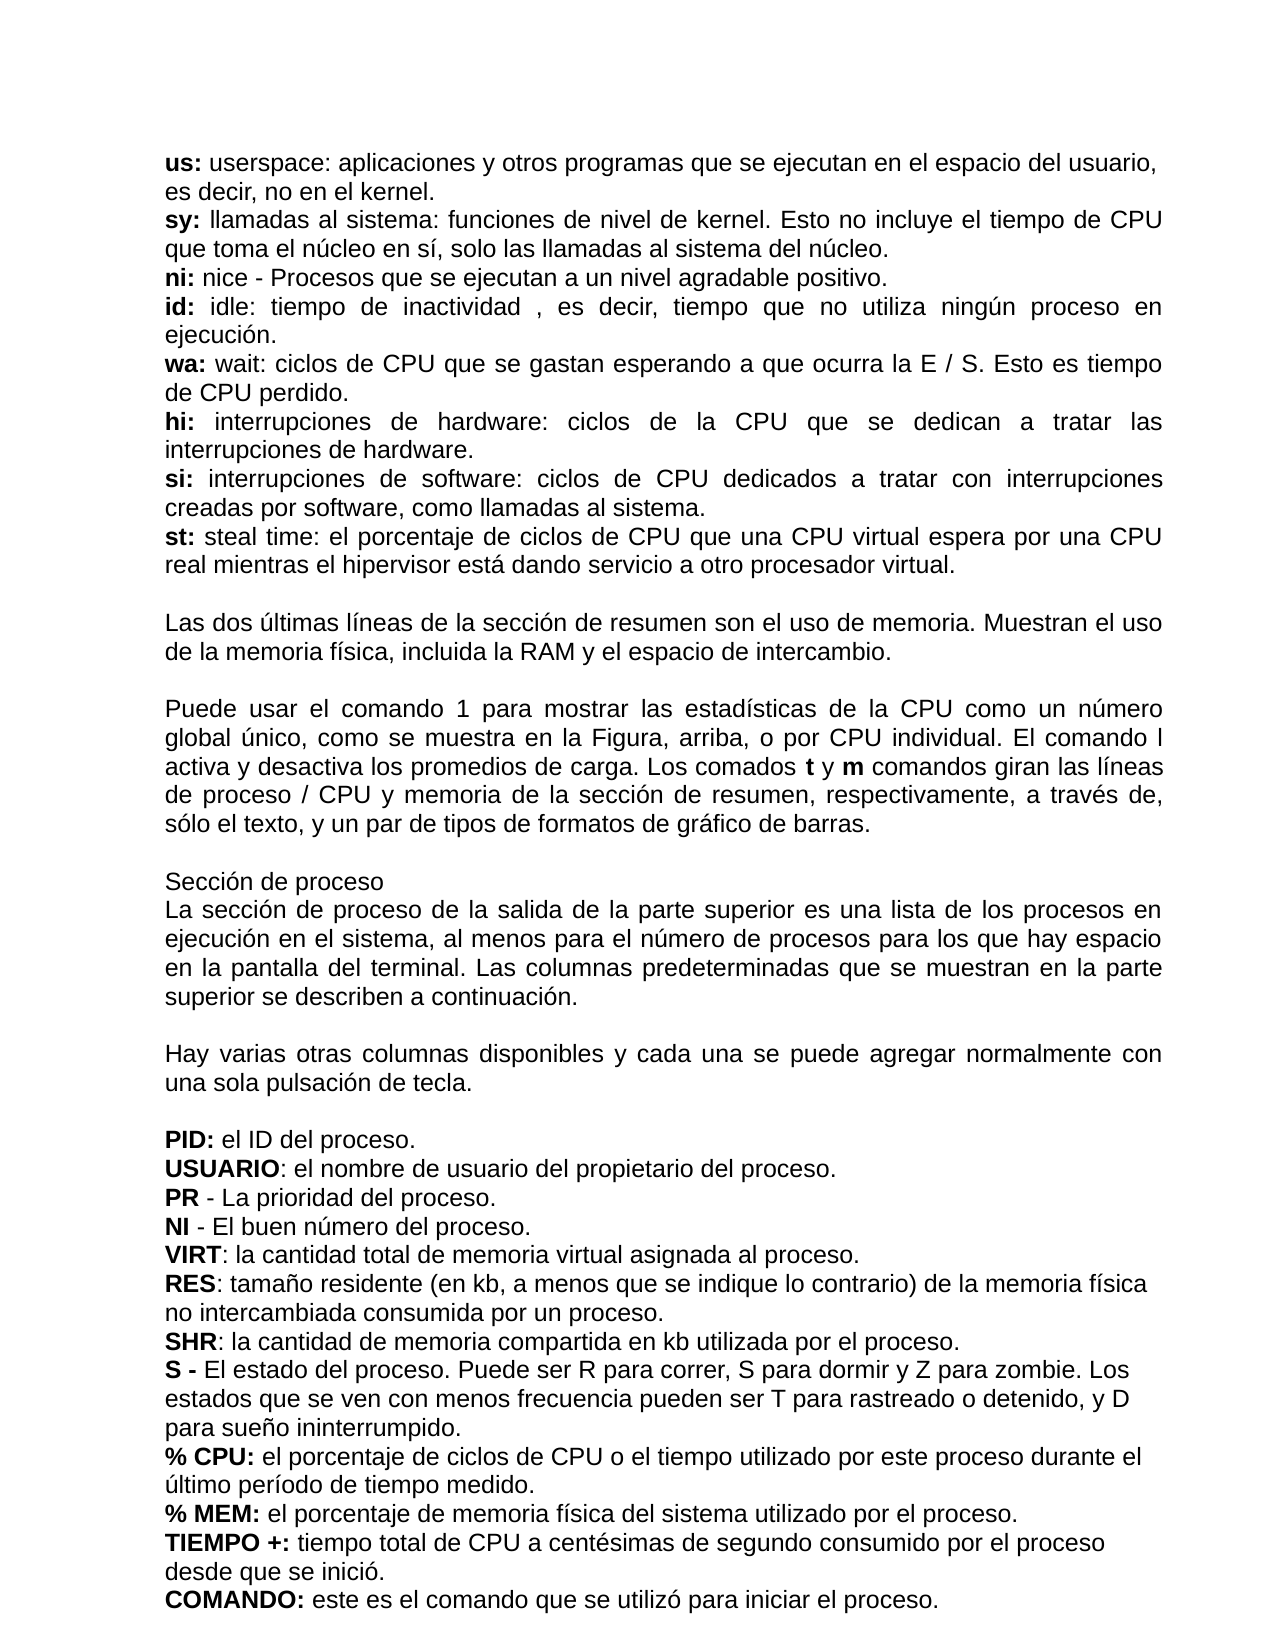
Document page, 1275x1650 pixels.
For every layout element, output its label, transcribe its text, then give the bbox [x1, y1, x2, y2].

text VIRT: la cantidad total de memoria virtual asignada al proceso. [164, 1240, 1164, 1269]
text TIEMPO +: tiempo total de CPU a centésimas de segundo consumido por el proceso desde que se inició. [164, 1528, 1164, 1585]
text % CPU: el porcentaje de ciclos de CPU o el tiempo utilizado por este proceso durante el último período de tiempo medido. [164, 1442, 1164, 1499]
text % MEM: el porcentaje de memoria física del sistema utilizado por el proceso. [164, 1499, 1164, 1528]
text PR - La prioridad del proceso. [164, 1183, 1164, 1212]
text COMANDO: este es el comando que se utilizó para iniciar el proceso. [164, 1585, 1164, 1614]
text hi: interrupciones de hardware: ciclos de la CPU que se dedican a tratar las interrupciones de hardware. [164, 407, 1164, 464]
text ni: nice - Procesos que se ejecutan a un nivel agradable positivo. [164, 263, 1164, 292]
text us: userspace: aplicaciones y otros programas que se ejecutan en el espacio del usuario, es decir, no en el kernel. [164, 148, 1164, 205]
text Puede usar el comando 1 para mostrar las estadísticas de la CPU como un número global único, como se muestra en la Figura, arriba, o por CPU individual. El comando l activa y desactiva los promedios de carga. Los comados t y m comandos giran las líneas de proceso / CPU y memoria de la sección de resumen, respectivamente, a través de, sólo el texto, y un par de tipos de formatos de gráfico de barras. [164, 694, 1164, 838]
text USUARIO: el nombre de usuario del propietario del proceso. [164, 1154, 1164, 1183]
text PID: el ID del proceso. [164, 1125, 1164, 1154]
text st: steal time: el porcentaje de ciclos de CPU que una CPU virtual espera por una CPU real mientras el hipervisor está dando servicio a otro procesador virtual. [164, 522, 1164, 579]
text Hay varias otras columnas disponibles y cada una se puede agregar normalmente con una sola pulsación de tecla. [164, 1039, 1164, 1097]
text wa: wait: ciclos de CPU que se gastan esperando a que ocurra la E / S. Esto es tiempo de CPU perdido. [164, 349, 1164, 407]
text S - El estado del proceso. Puede ser R para correr, S para dormir y Z para zombie. Los estados que se ven con menos frecuencia pueden ser T para rastreado o detenido, y D para sueño ininterrumpido. [164, 1355, 1164, 1442]
text si: interrupciones de software: ciclos de CPU dedicados a tratar con interrupciones creadas por software, como llamadas al sistema. [164, 464, 1164, 522]
text sy: llamadas al sistema: funciones de nivel de kernel. Esto no incluye el tiempo de CPU que toma el núcleo en sí, solo las llamadas al sistema del núcleo. [164, 205, 1164, 263]
text Las dos últimas líneas de la sección de resumen son el uso de memoria. Muestran el uso de la memoria física, incluida la RAM y el espacio de intercambio. [164, 608, 1164, 665]
text La sección de proceso de la salida de la parte superior es una lista de los procesos en ejecución en el sistema, al menos para el número de procesos para los que hay espacio en la pantalla del terminal. Las columnas predeterminadas que se muestran en la parte superior se describen a continuación. [164, 895, 1164, 1010]
text SHR: la cantidad de memoria compartida en kb utilizada por el proceso. [164, 1327, 1164, 1355]
text id: idle: tiempo de inactividad , es decir, tiempo que no utiliza ningún proceso en ejecución. [164, 292, 1164, 349]
text NI - El buen número del proceso. [164, 1212, 1164, 1240]
text RES: tamaño residente (en kb, a menos que se indique lo contrario) de la memoria física no intercambiada consumida por un proceso. [164, 1269, 1164, 1327]
text Sección de proceso [164, 867, 1164, 895]
